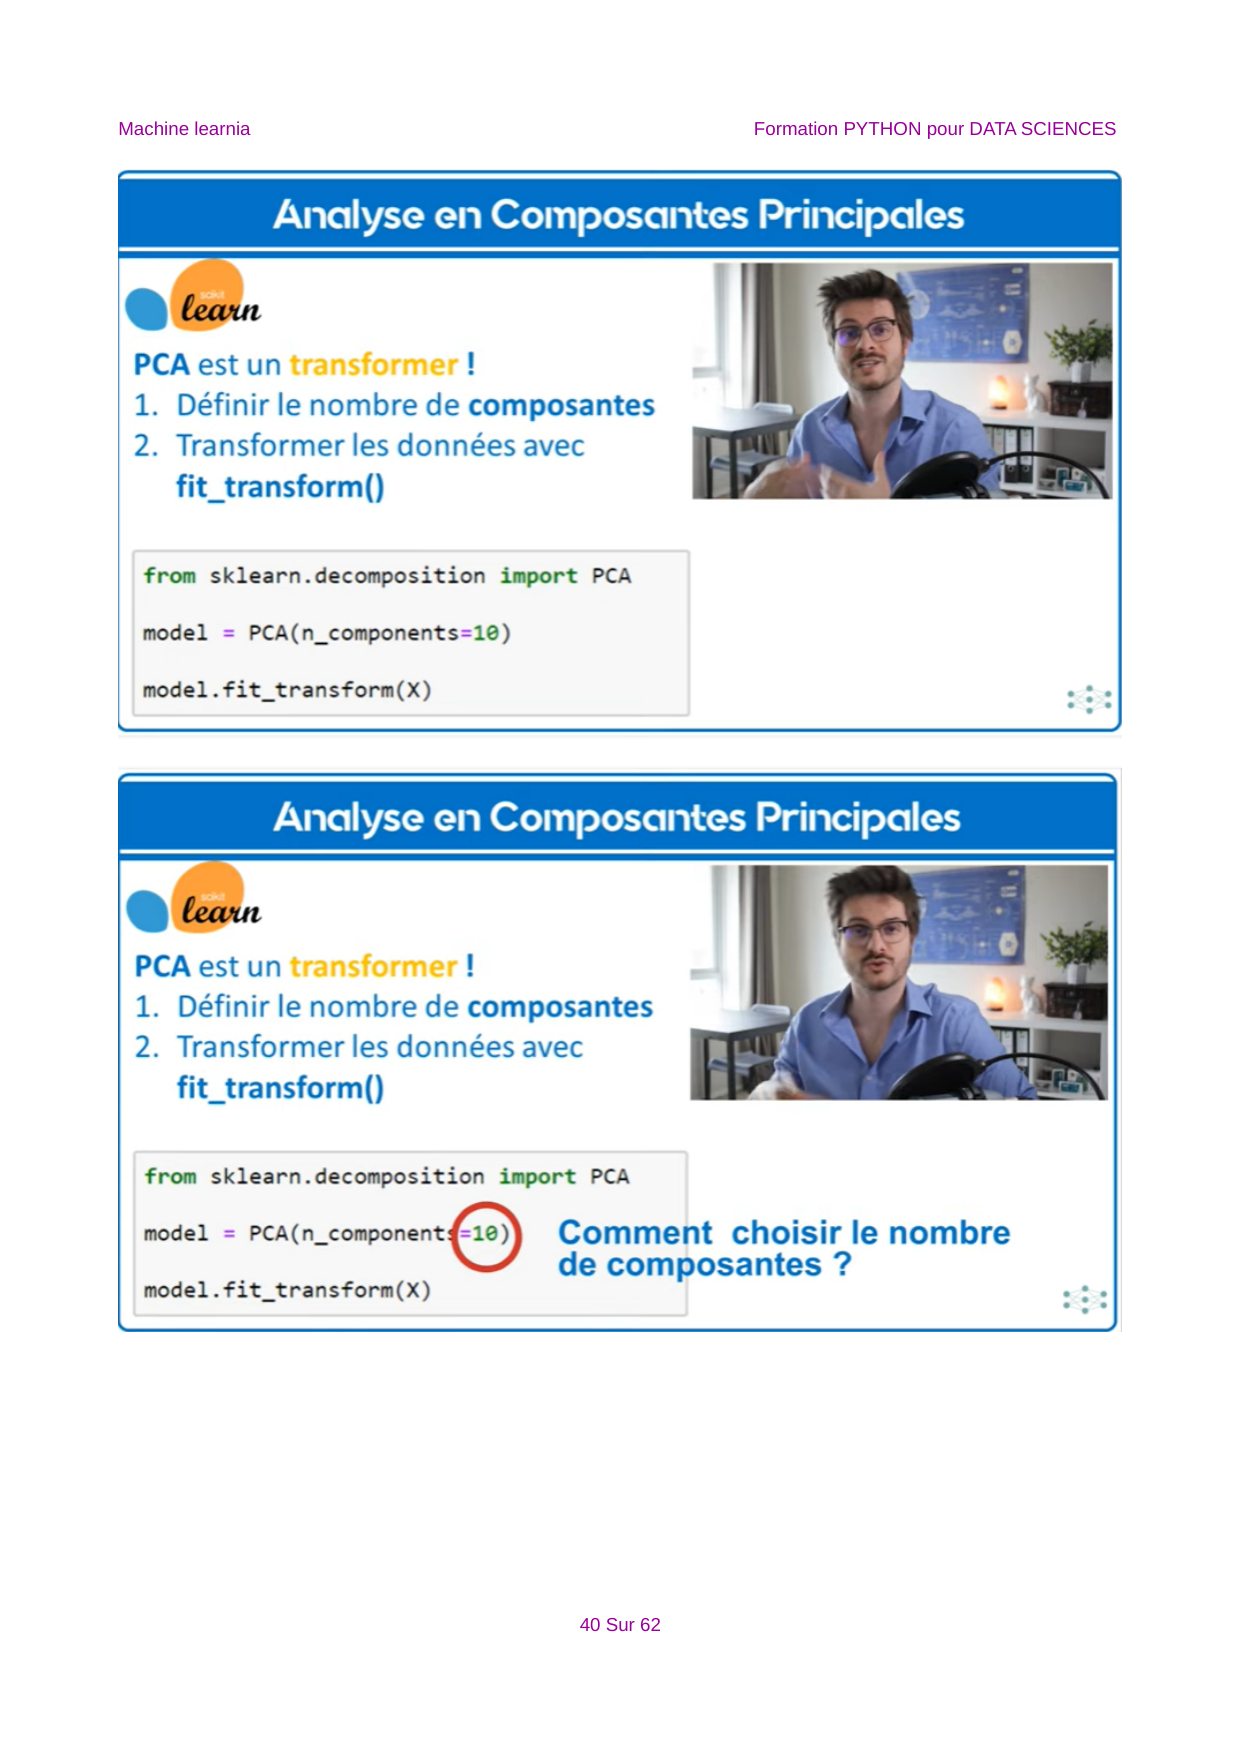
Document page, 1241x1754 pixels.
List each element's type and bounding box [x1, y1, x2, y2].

picture [118, 169, 1122, 739]
picture [118, 766, 1122, 1332]
